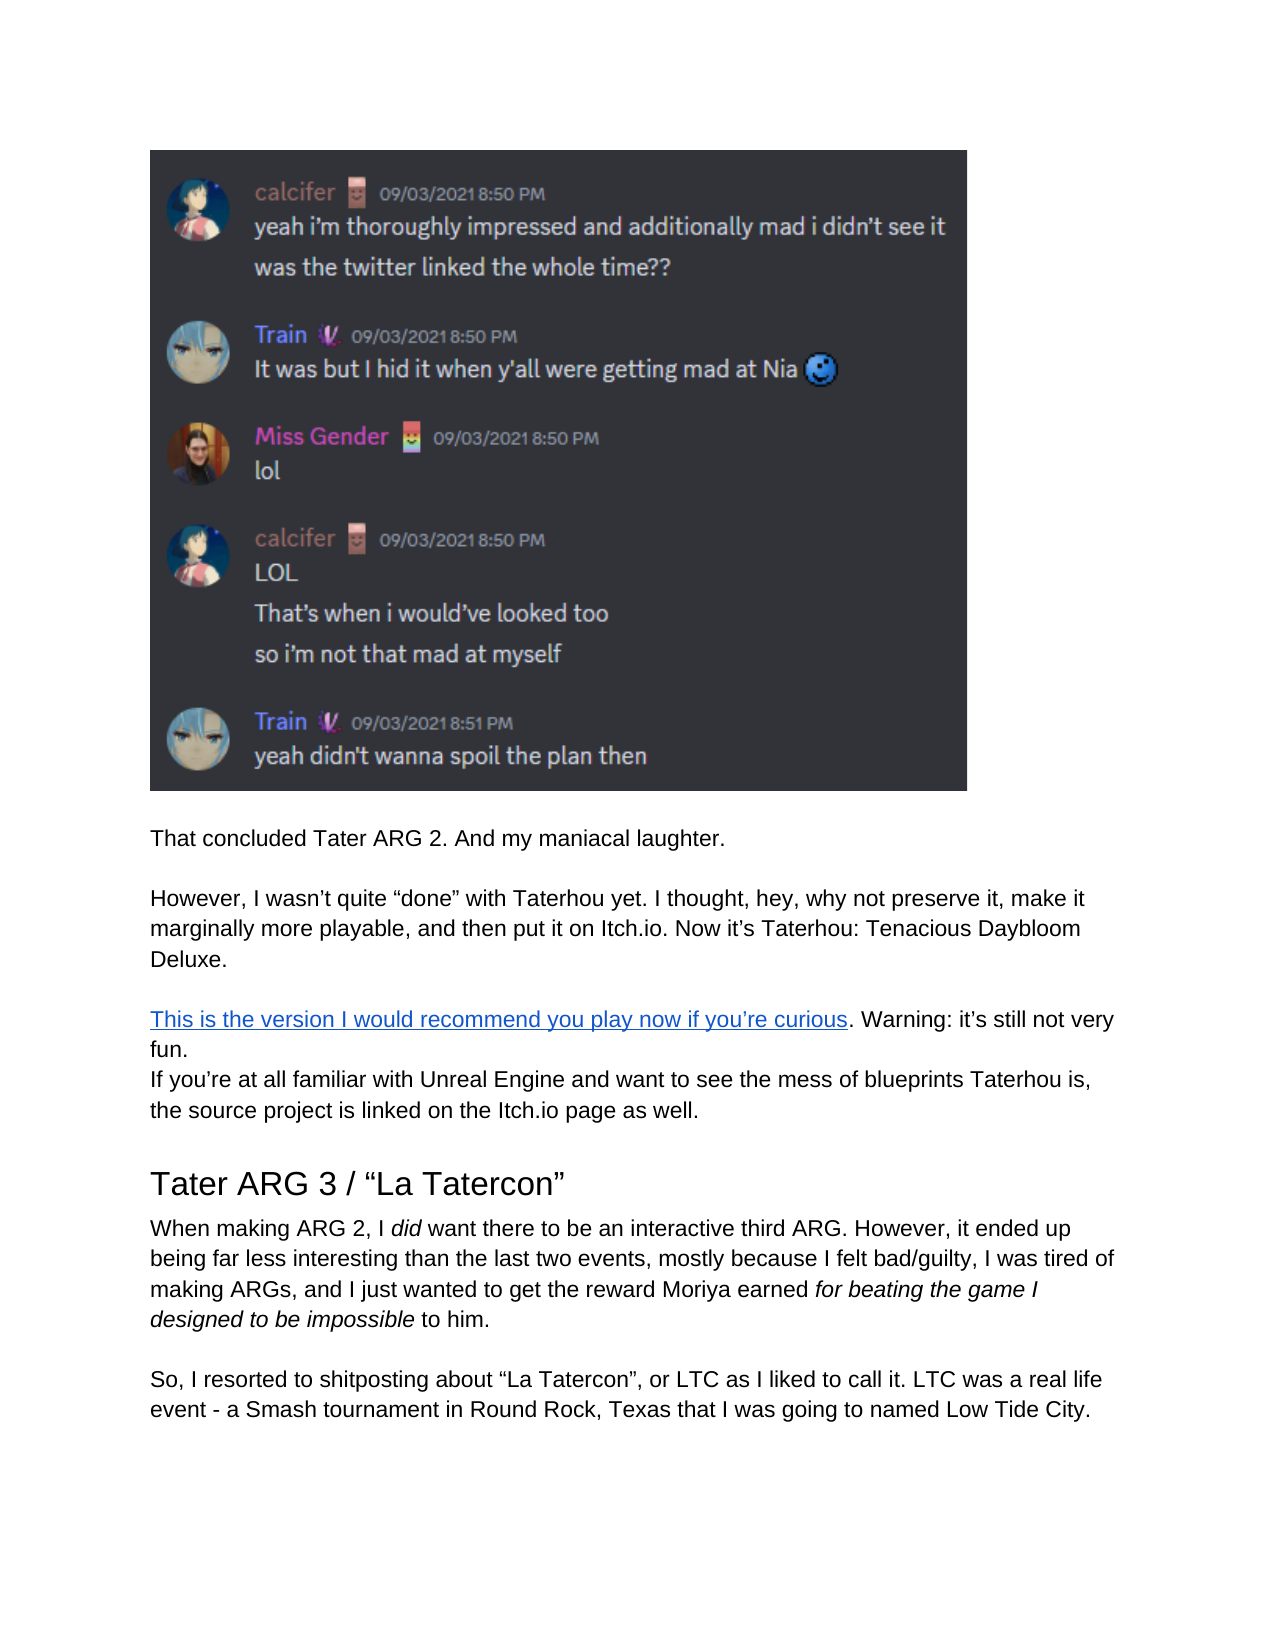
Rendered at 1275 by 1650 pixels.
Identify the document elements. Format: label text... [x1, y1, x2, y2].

picture [150, 150, 968, 791]
text When making ARG 2, I did want there to be an interactive third ARG. However, it ended up being far less interesting than the last two events, mostly because I felt bad/guilty, I was tired of making ARGs, and I just wanted to get the reward Moriya earned for beating the game I designed to be impossible to him. [150, 1215, 1125, 1332]
text So, I resorted to shitposting about “La Tatercon”, or LTC as I liked to call it. LTC was a real life event - a Smash tournament in Round Rock, Texas that I was going to named Low Tide City. [150, 1366, 1125, 1423]
text If you’re at all familiar with Unreal Engine and want to see the mess of blueprints Taterhou is, the source project is linked on the Itch.io page as well. [150, 1066, 1125, 1123]
text That concluded Tater ARG 2. And my maniacal laughter. [150, 825, 1125, 851]
text However, I wasn’t quite “done” with Taterhou yet. I thought, hey, why not preserve it, make it marginally more playable, and then put it on Itch.io. Now it’s Taterhou: Tenacious Daybloom Deluxe. [150, 885, 1125, 972]
text This is the version I would recommend you play now if you’re curious. Warning: it’s still not very fun. [150, 1006, 1125, 1062]
subtitle Tater ARG 3 / “La Tatercon” [150, 1164, 1125, 1203]
